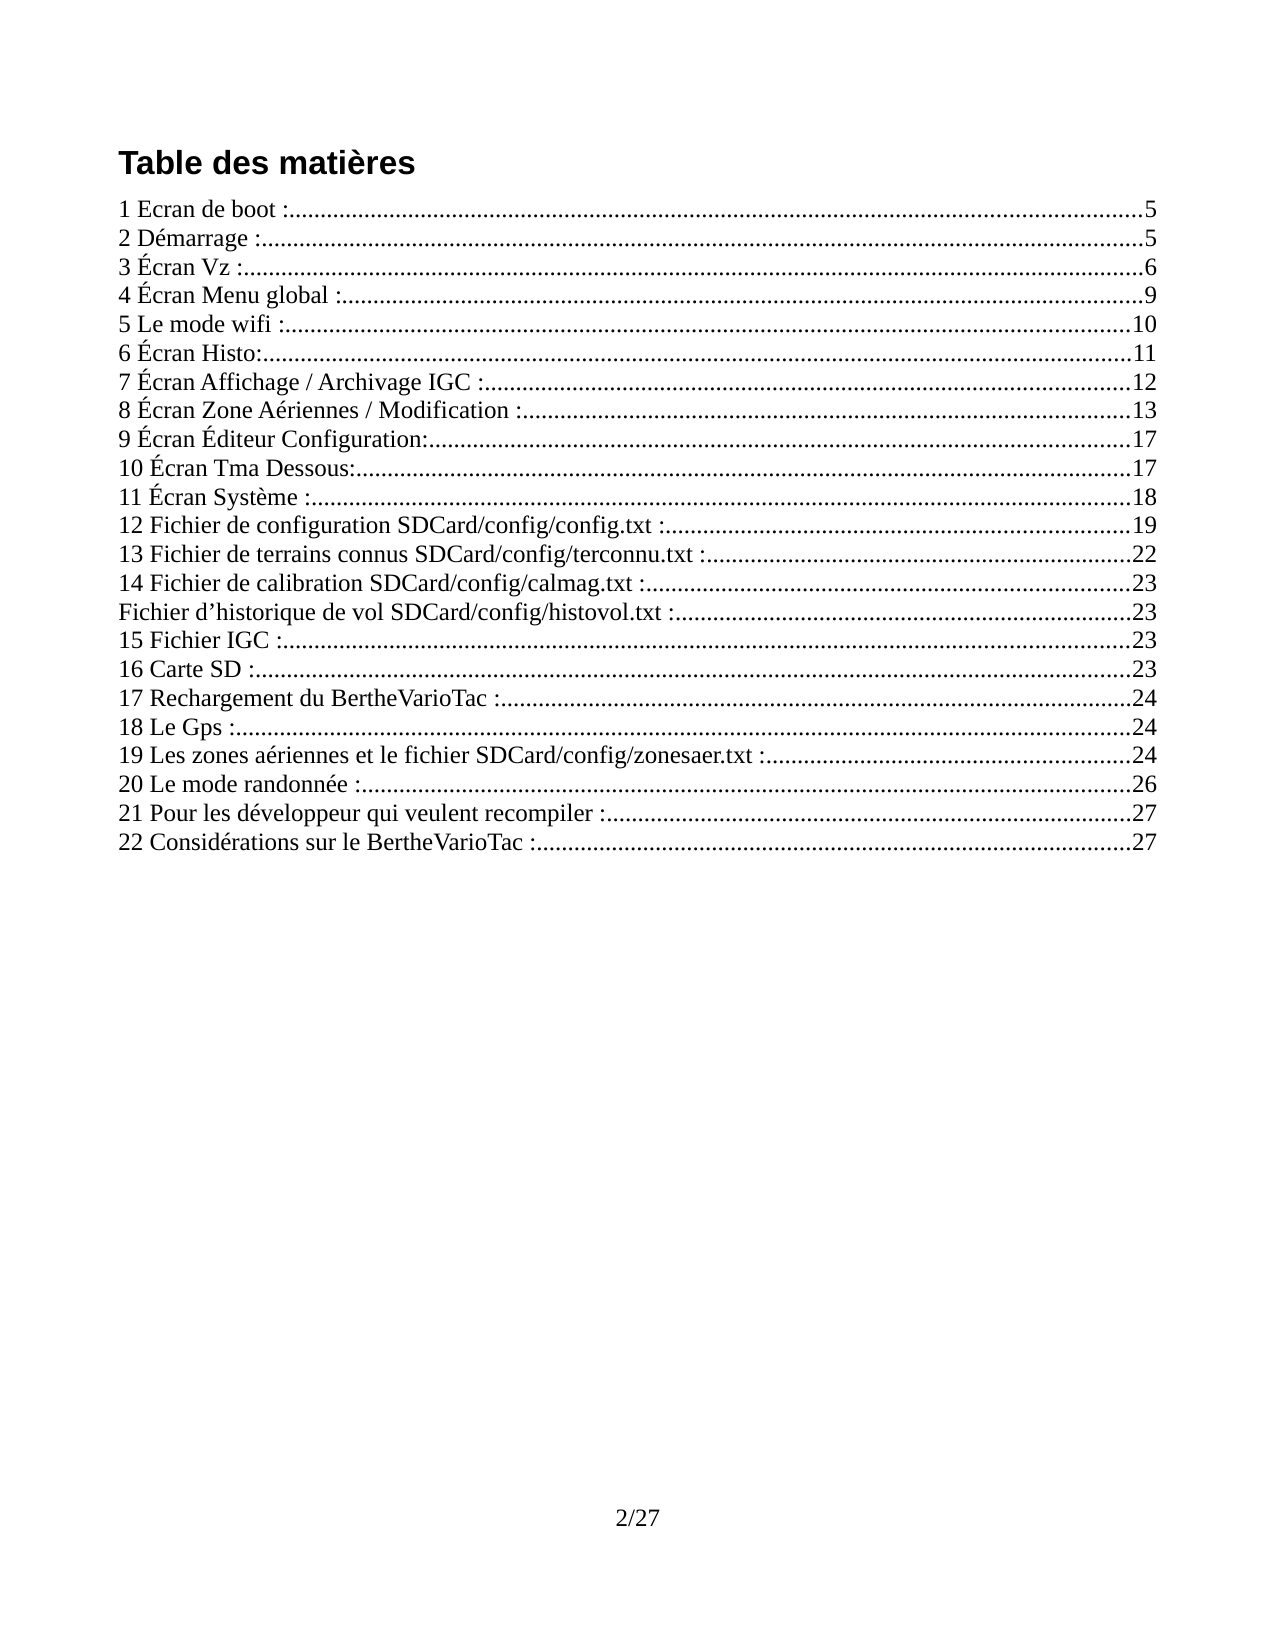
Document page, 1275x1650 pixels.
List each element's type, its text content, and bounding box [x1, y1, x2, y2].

text 10 Écran Tma Dessous: 17 [118, 453, 1157, 482]
text 4 Écran Menu global : 9 [118, 280, 1157, 309]
text 18 Le Gps : 24 [118, 712, 1157, 740]
text 17 Rechargement du BertheVarioTac : 24 [118, 683, 1157, 712]
text 13 Fichier de terrains connus SDCard/config/terconnu.txt : 22 [118, 539, 1157, 568]
text Fichier d’historique de vol SDCard/config/histovol.txt : 23 [118, 597, 1157, 625]
text 5 Le mode wifi : 10 [118, 309, 1157, 338]
text 16 Carte SD : 23 [118, 654, 1157, 683]
text 11 Écran Système : 18 [118, 482, 1157, 510]
text 2 Démarrage : 5 [118, 223, 1157, 252]
text 19 Les zones aériennes et le fichier SDCard/config/zonesaer.txt : 24 [118, 740, 1157, 769]
text 8 Écran Zone Aériennes / Modification : 13 [118, 395, 1157, 424]
subtitle Table des matières [118, 143, 1157, 182]
text 1 Ecran de boot : 5 [118, 194, 1157, 223]
text 12 Fichier de configuration SDCard/config/config.txt : 19 [118, 510, 1157, 539]
text 3 Écran Vz : 6 [118, 252, 1157, 280]
text 7 Écran Affichage / Archivage IGC : 12 [118, 367, 1157, 395]
text 21 Pour les développeur qui veulent recompiler : 27 [118, 798, 1157, 827]
text 9 Écran Éditeur Configuration: 17 [118, 424, 1157, 453]
text 14 Fichier de calibration SDCard/config/calmag.txt : 23 [118, 568, 1157, 597]
text 15 Fichier IGC : 23 [118, 625, 1157, 654]
text 22 Considérations sur le BertheVarioTac : 27 [118, 827, 1157, 855]
text 20 Le mode randonnée : 26 [118, 769, 1157, 798]
text 6 Écran Histo: 11 [118, 338, 1157, 367]
